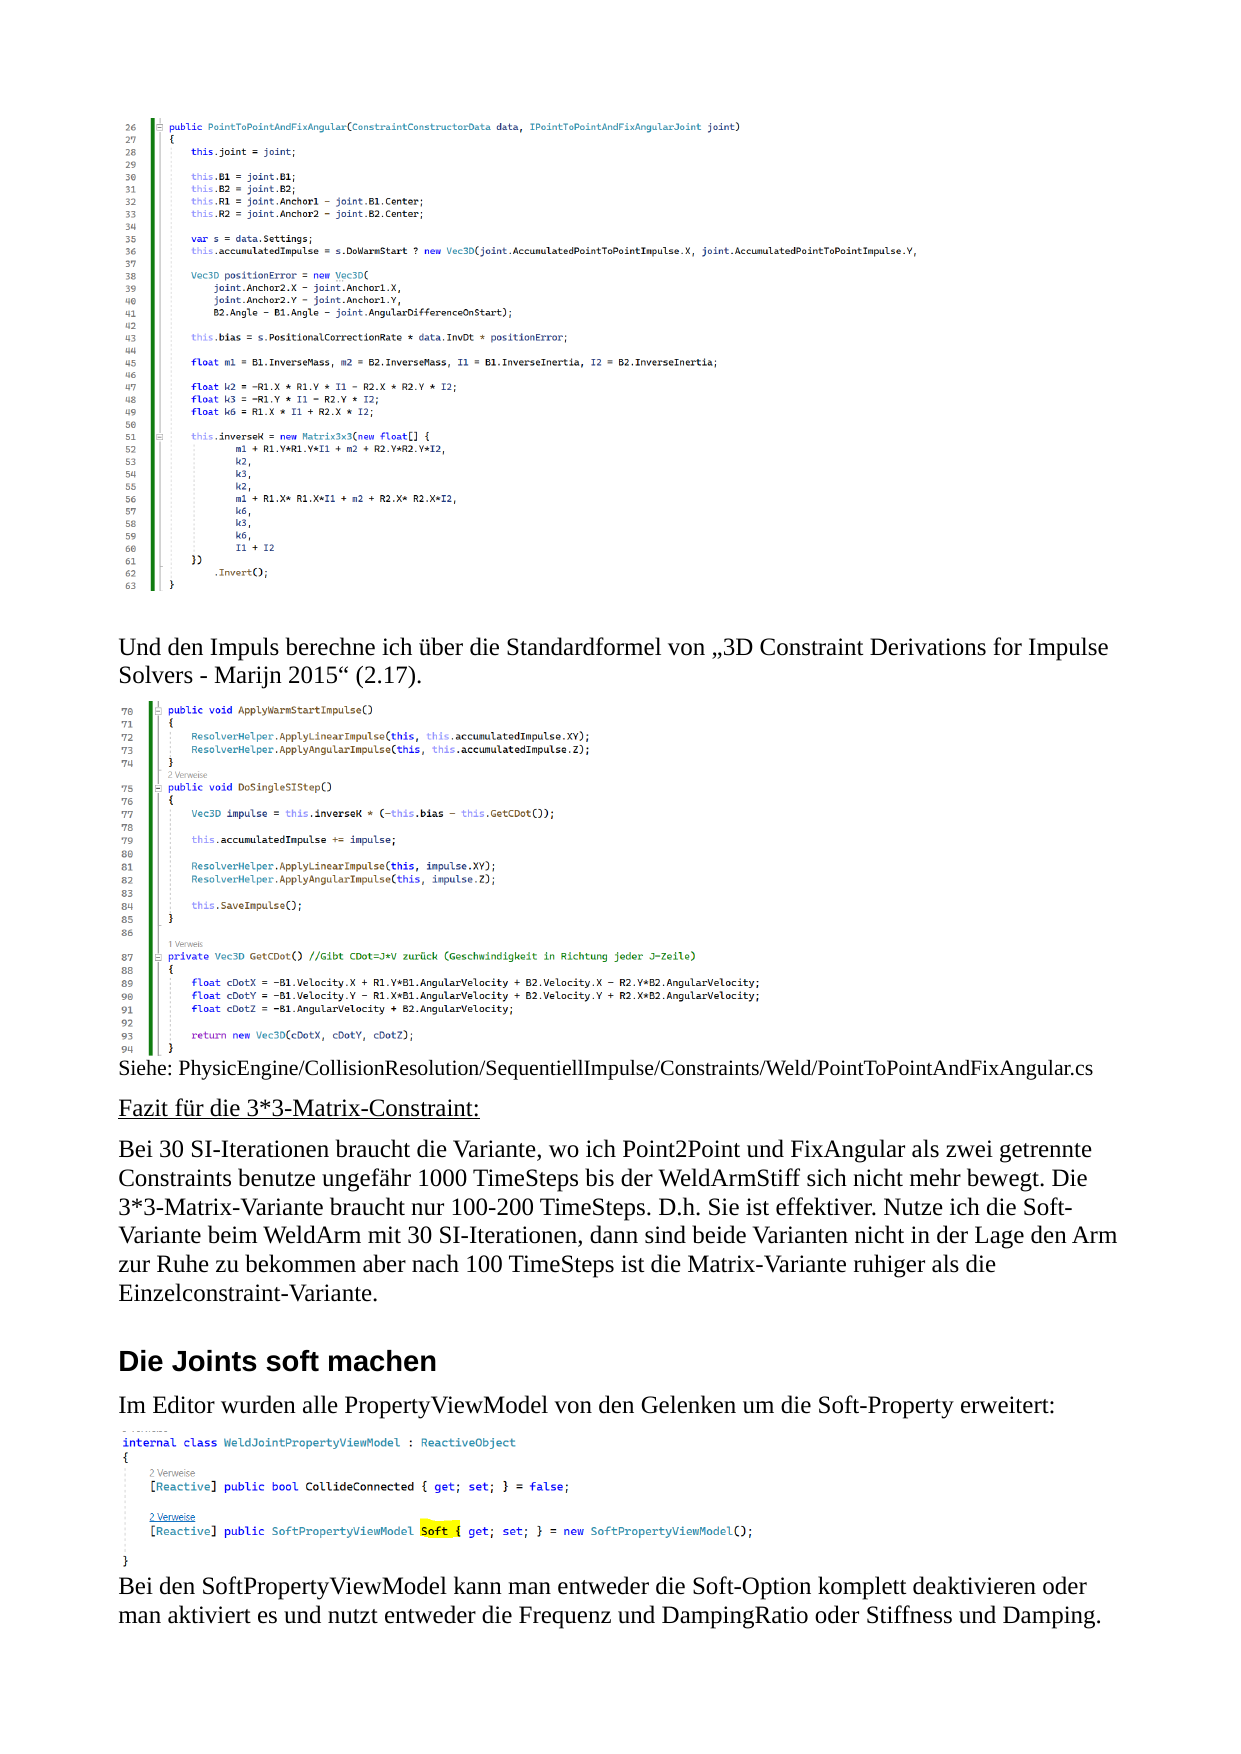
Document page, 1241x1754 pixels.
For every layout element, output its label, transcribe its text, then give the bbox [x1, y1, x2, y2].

text Bei 30 SI-Iterationen braucht die Variante, wo ich Point2Point und FixAngular als zwei getrennte Constraints benutze ungefähr 1000 TimeSteps bis der WeldArmStiff sich nicht mehr bewegt. Die 3*3-Matrix-Variante braucht nur 100-200 TimeSteps. D.h. Sie ist effektiver. Nutze ich die Soft-Variante beim WeldArm mit 30 SI-Iterationen, dann sind beide Varianten nicht in der Lage den Arm zur Ruhe zu bekommen aber nach 100 TimeSteps ist die Matrix-Variante ruhiger als die Einzelconstraint-Variante. [118, 1134, 1122, 1307]
text Im Editor wurden alle PropertyViewModel von den Gelenken um die Soft-Property erweitert: [118, 1390, 1122, 1419]
text Bei den SoftPropertyViewModel kann man entweder die Soft-Option komplett deaktivieren oder man aktiviert es und nutzt entweder die Frequenz und DampingRatio oder Stiffness und Damping. [118, 1432, 1122, 1629]
picture [118, 118, 923, 591]
text Fazit für die 3*3-Matrix-Constraint: [118, 1093, 1122, 1122]
subtitle Die Joints soft machen [118, 1344, 1122, 1378]
text Siehe: PhysicEngine/CollisionResolution/SequentiellImpulse/Constraints/Weld/PointToPointAndFixAngular.cs [118, 702, 1122, 1081]
picture [118, 1431, 759, 1572]
picture [118, 701, 769, 1056]
text Und den Impuls berechne ich über die Standardformel von „3D Constraint Derivations for Impulse Solvers - Marijn 2015“ (2.17). [118, 632, 1122, 689]
